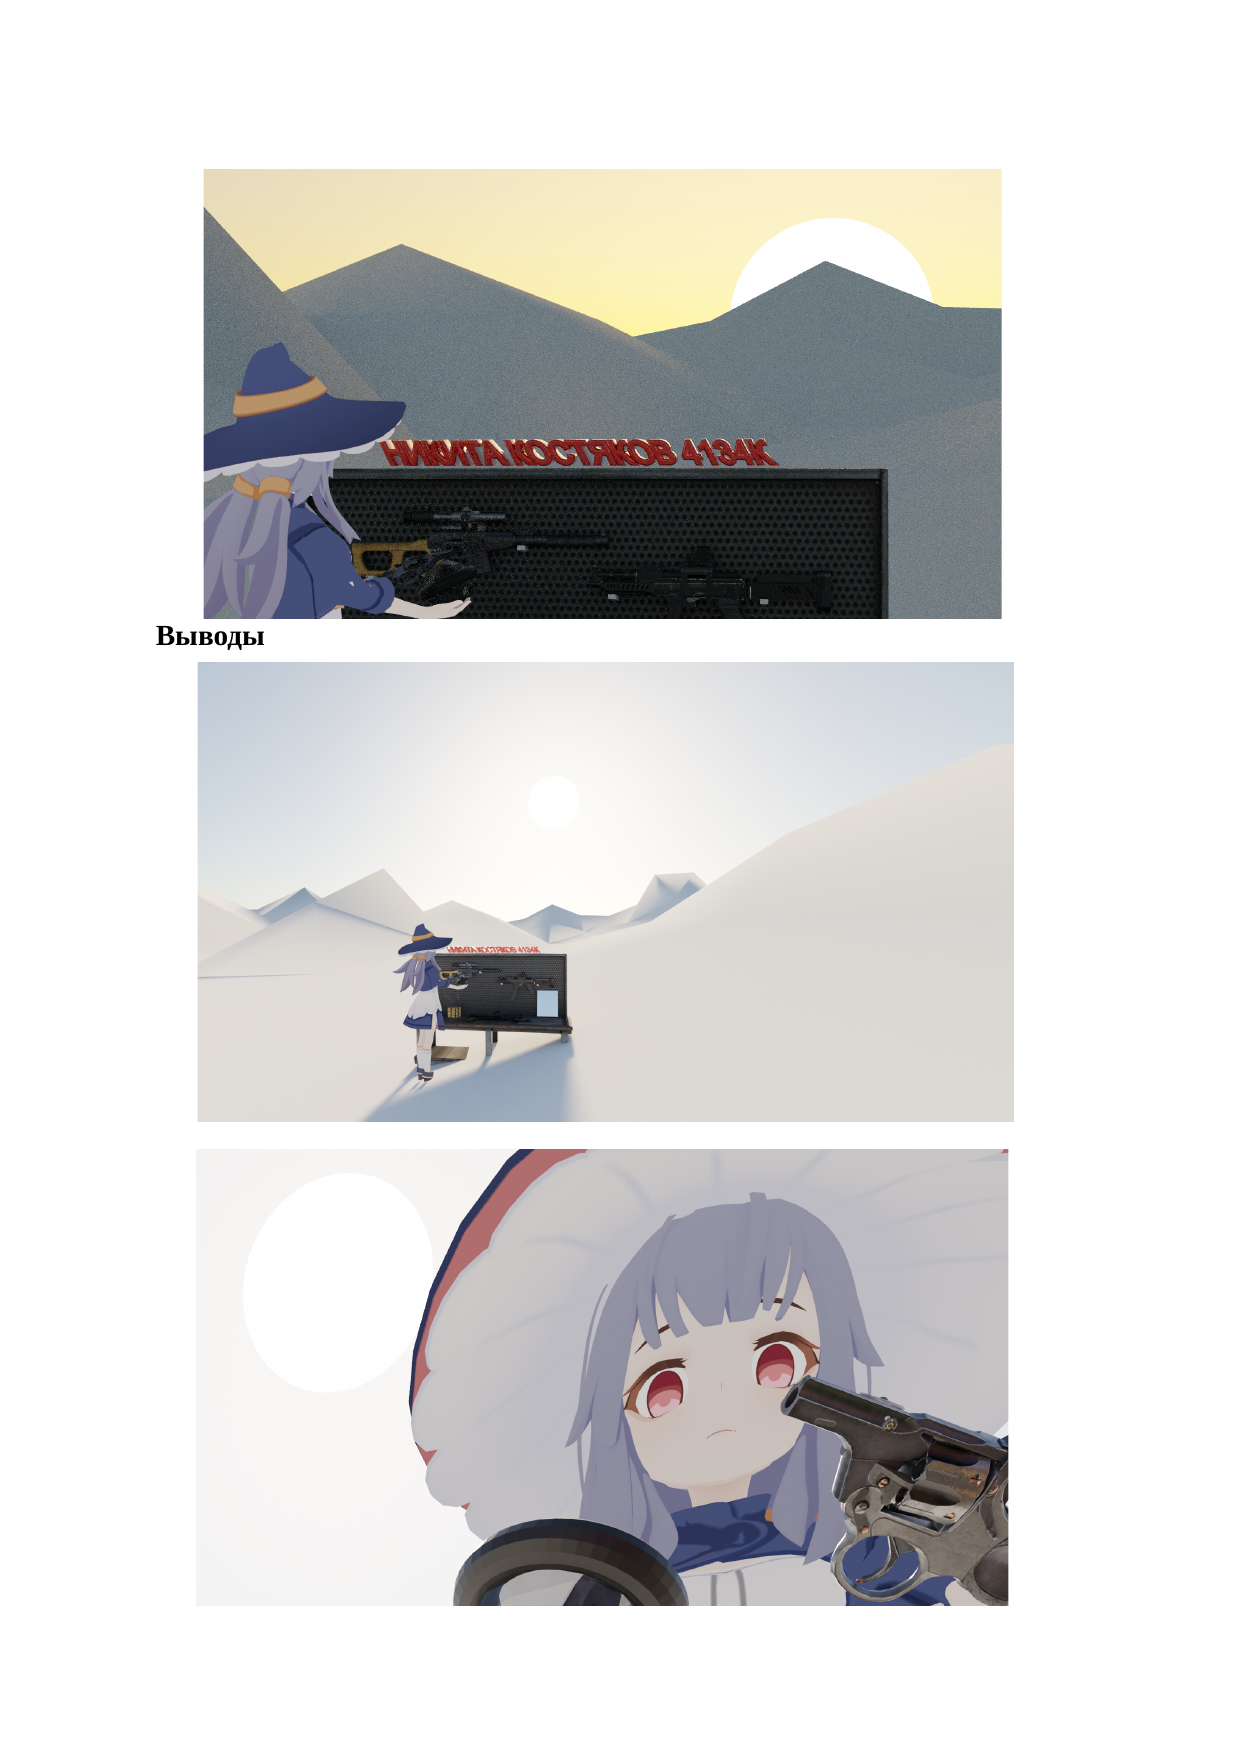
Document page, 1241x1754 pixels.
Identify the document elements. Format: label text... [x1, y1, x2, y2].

text Выводы [156, 554, 1122, 652]
picture [196, 1149, 1009, 1606]
picture [203, 169, 1002, 619]
picture [197, 662, 1014, 1122]
